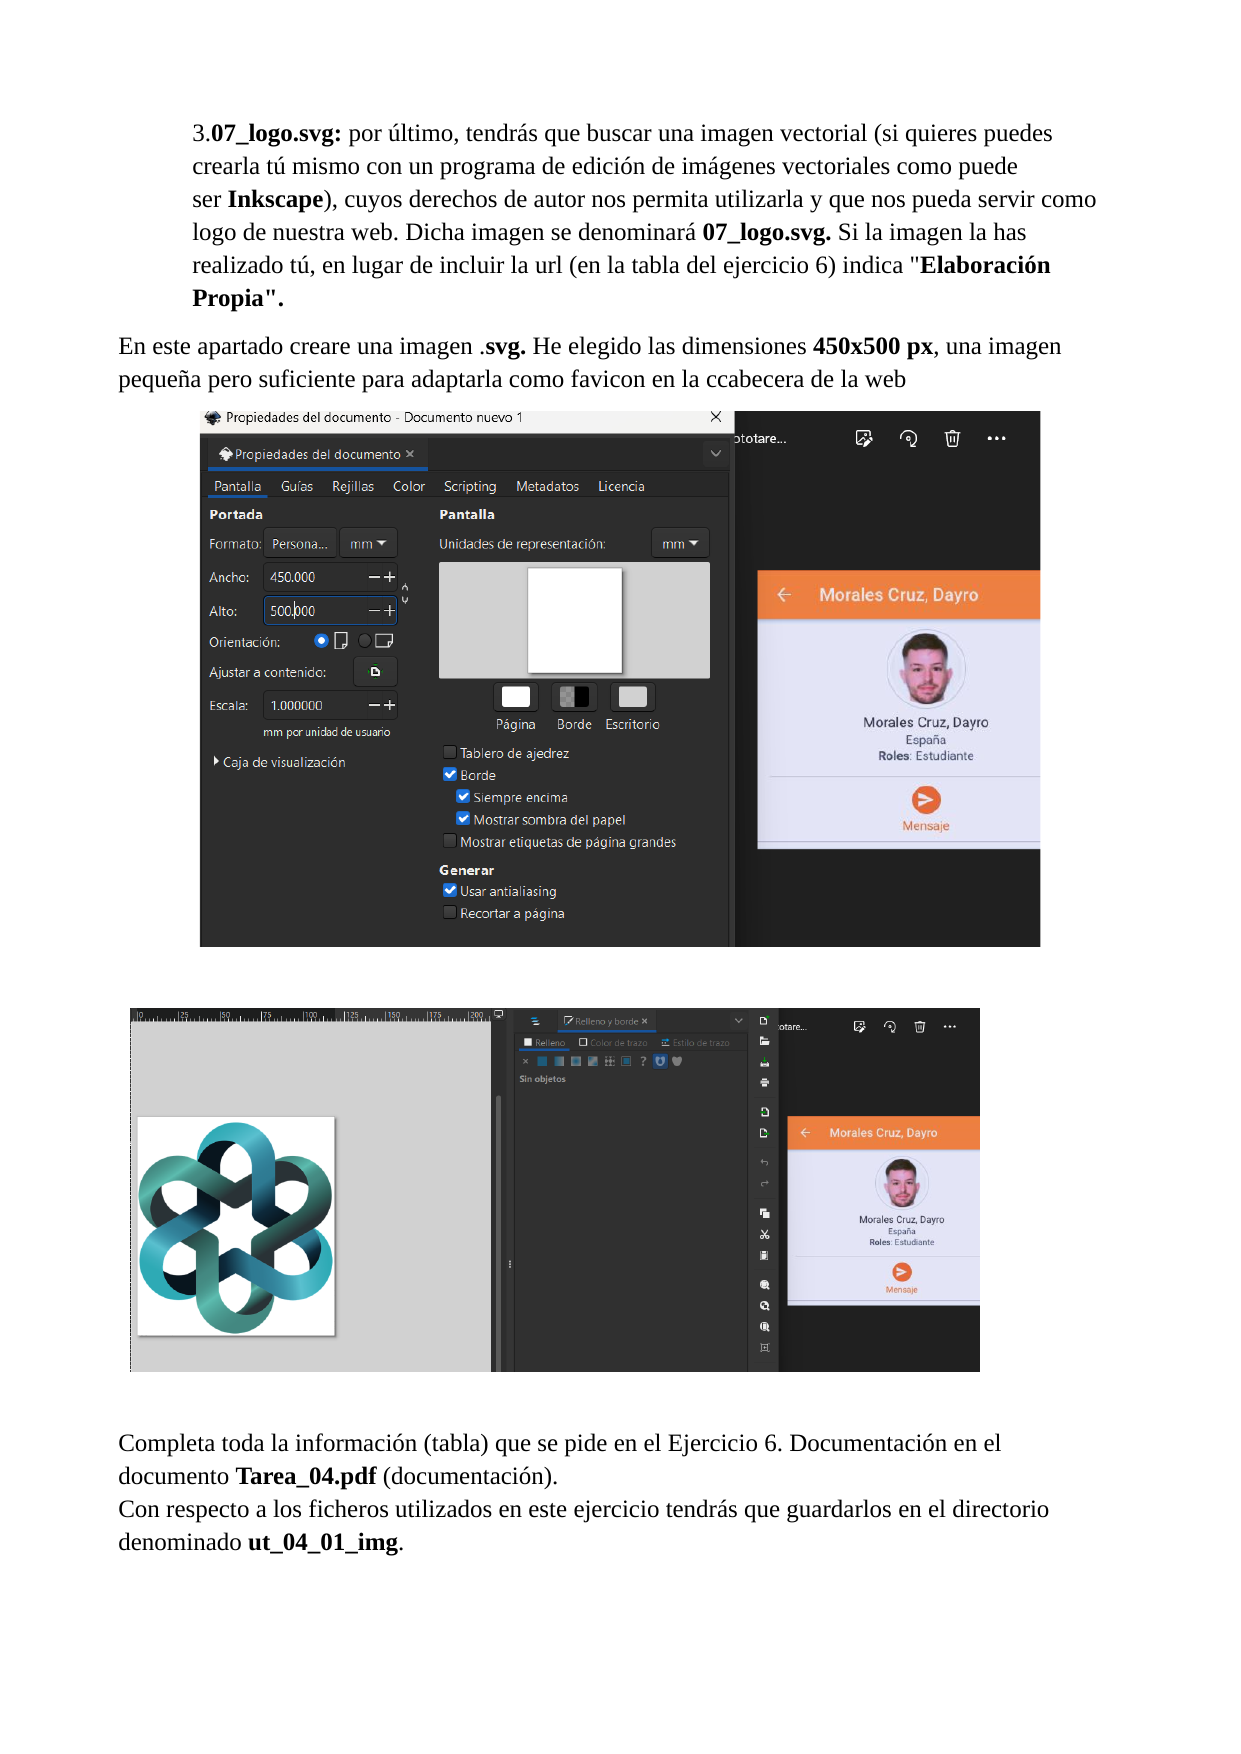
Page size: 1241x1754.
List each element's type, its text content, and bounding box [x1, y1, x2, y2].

text En este apartado creare una imagen .svg. He elegido las dimensiones 450x500 px, una imagen pequeña pero suficiente para adaptarla como favicon en la ccabecera de la web [118, 331, 1122, 393]
picture [199, 411, 1041, 947]
text Completa toda la información (tabla) que se pide en el Ejercicio 6. Documentación en el documento Tarea_04.pdf (documentación). [118, 1428, 1122, 1490]
picture [130, 1008, 980, 1372]
list 07_logo.svg: por último, tendrás que buscar una imagen vectorial (si quieres puedes crearla tú mismo con un programa de edición de imágenes vectoriales como puede ser Inkscape), cuyos derechos de autor nos permita utilizarla y que nos pueda servir como logo de nuestra web. Dicha imagen se denominará 07_logo.svg. Si la imagen la has realizado tú, en lugar de incluir la url (en la tabla del ejercicio 6) indica "Elaboración Propia". [118, 118, 1122, 312]
text Con respecto a los ficheros utilizados en este ejercicio tendrás que guardarlos en el directorio denominado ut_04_01_img. [118, 1494, 1122, 1556]
